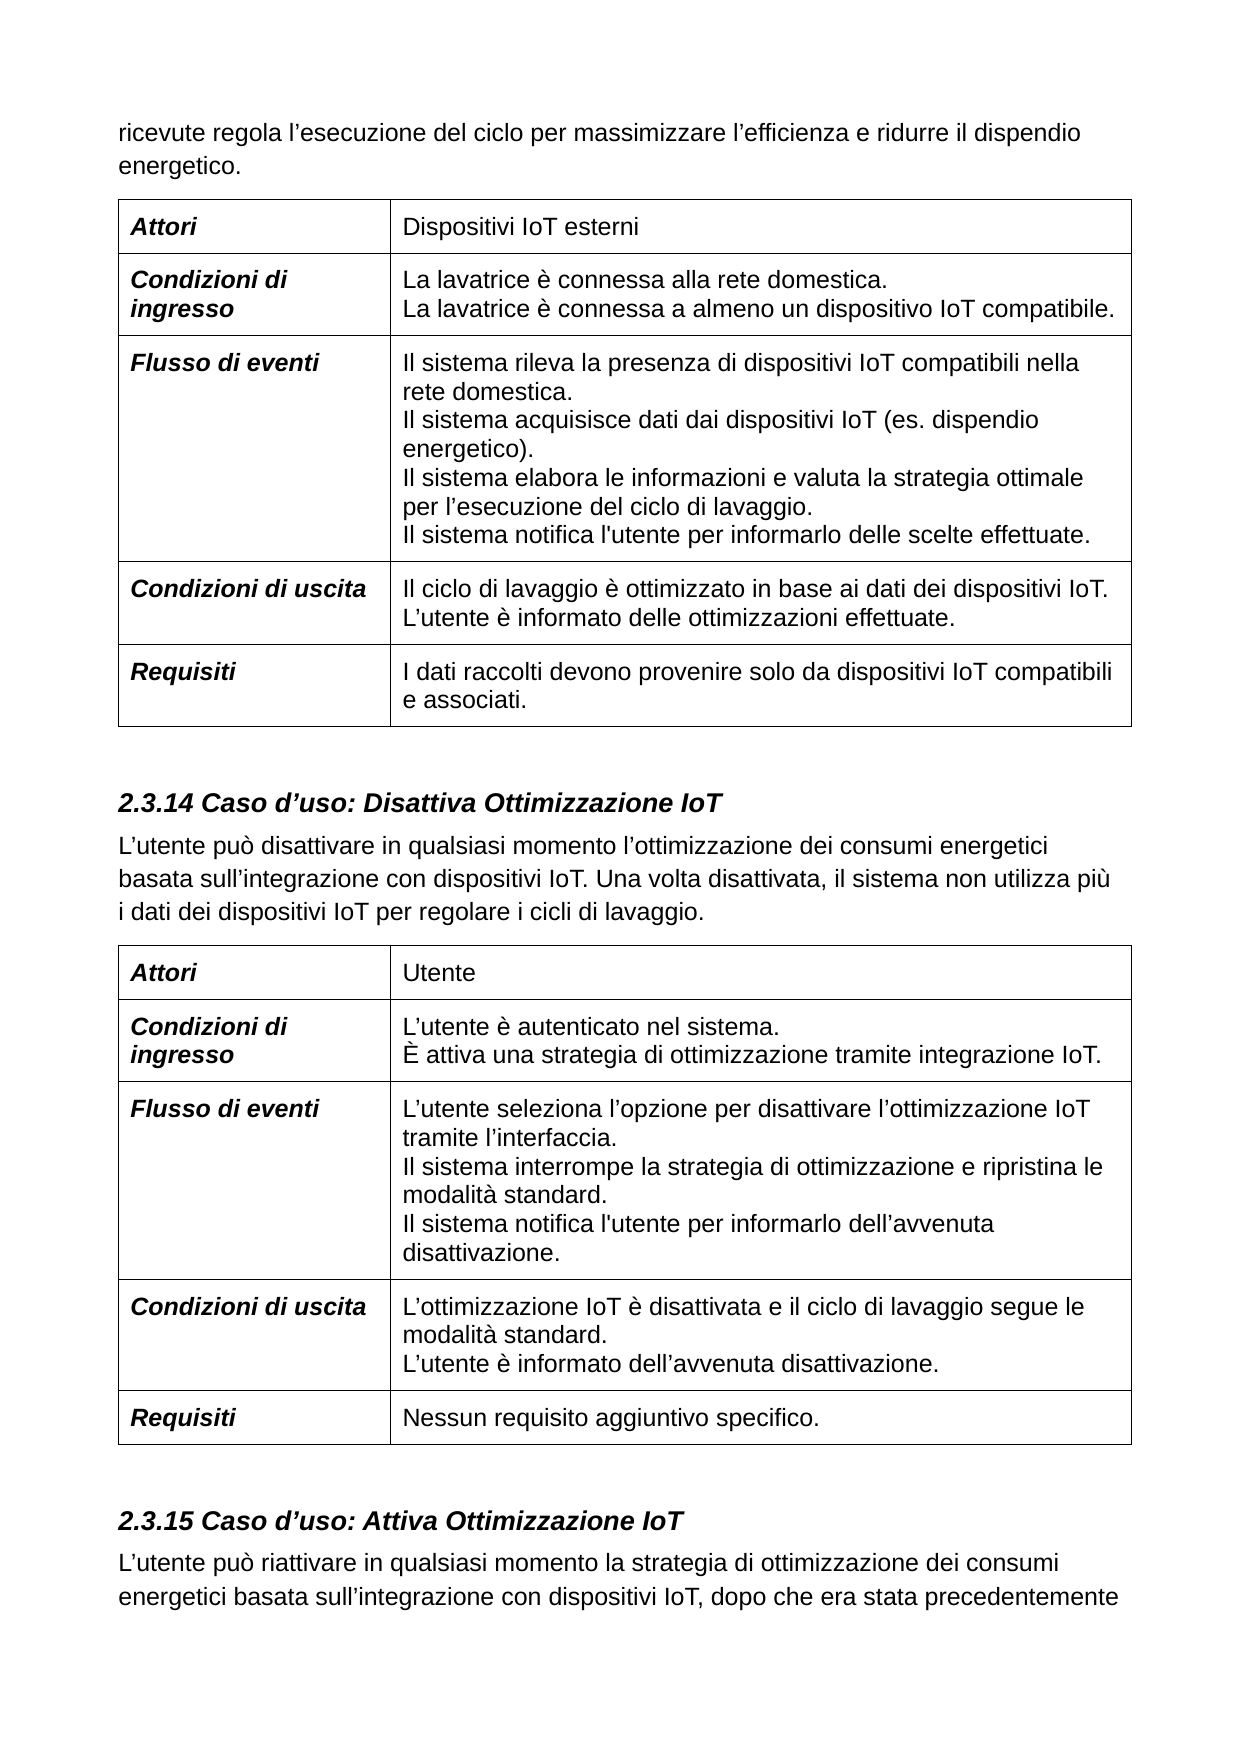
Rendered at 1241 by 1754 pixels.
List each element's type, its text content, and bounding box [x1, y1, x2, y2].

table_cell Condizioni di uscita [119, 1280, 390, 1390]
table_cell Flusso di eventi [119, 1082, 390, 1278]
table_header Dispositivi IoT esterni [391, 200, 1131, 252]
table_header Utente [391, 946, 1131, 998]
table_cell I dati raccolti devono provenire solo da dispositivi IoT compatibili e associati. [391, 645, 1131, 726]
table_cell Requisiti [119, 1391, 390, 1443]
text L’utente può riattivare in qualsiasi momento la strategia di ottimizzazione dei consumi energetici basata sull’integrazione con dispositivi IoT, dopo che era stata precedentemente [118, 1548, 1122, 1610]
text L’utente può disattivare in qualsiasi momento l’ottimizzazione dei consumi energetici basata sull’integrazione con dispositivi IoT. Una volta disattivata, il sistema non utilizza più i dati dei dispositivi IoT per regolare i cicli di lavaggio. [118, 831, 1122, 926]
table_cell L’ottimizzazione IoT è disattivata e il ciclo di lavaggio segue le modalità standard. L’utente è informato dell’avvenuta disattivazione. [391, 1280, 1131, 1390]
subtitle 2.3.15 Caso d’uso: Attiva Ottimizzazione IoT [118, 1505, 1122, 1536]
table_cell Il ciclo di lavaggio è ottimizzato in base ai dati dei dispositivi IoT. L’utente è informato delle ottimizzazioni effettuate. [391, 562, 1131, 644]
table_cell Nessun requisito aggiuntivo specifico. [391, 1391, 1131, 1443]
table_cell L’utente seleziona l’opzione per disattivare l’ottimizzazione IoT tramite l’interfaccia. Il sistema interrompe la strategia di ottimizzazione e ripristina le modalità standard. Il sistema notifica l'utente per informarlo dell’avvenuta disattivazione. [391, 1082, 1131, 1278]
subtitle 2.3.14 Caso d’uso: Disattiva Ottimizzazione IoT [118, 787, 1122, 819]
table_cell Flusso di eventi [119, 336, 390, 561]
table_cell L’utente è autenticato nel sistema. È attiva una strategia di ottimizzazione tramite integrazione IoT. [391, 1000, 1131, 1081]
text ricevute regola l’esecuzione del ciclo per massimizzare l’efficienza e ridurre il dispendio energetico. [118, 118, 1122, 180]
table_cell Condizioni di uscita [119, 562, 390, 644]
table_cell Condizioni di ingresso [119, 1000, 390, 1081]
table_cell Condizioni di ingresso [119, 254, 390, 335]
table_cell Requisiti [119, 645, 390, 726]
table_header Attori [119, 200, 390, 252]
table_header Attori [119, 946, 390, 998]
table_cell La lavatrice è connessa alla rete domestica. La lavatrice è connessa a almeno un dispositivo IoT compatibile. [391, 254, 1131, 335]
table_cell Il sistema rileva la presenza di dispositivi IoT compatibili nella rete domestica. Il sistema acquisisce dati dai dispositivi IoT (es. dispendio energetico). Il sistema elabora le informazioni e valuta la strategia ottimale per l’esecuzione del ciclo di lavaggio. Il sistema notifica l'utente per informarlo delle scelte effettuate. [391, 336, 1131, 561]
